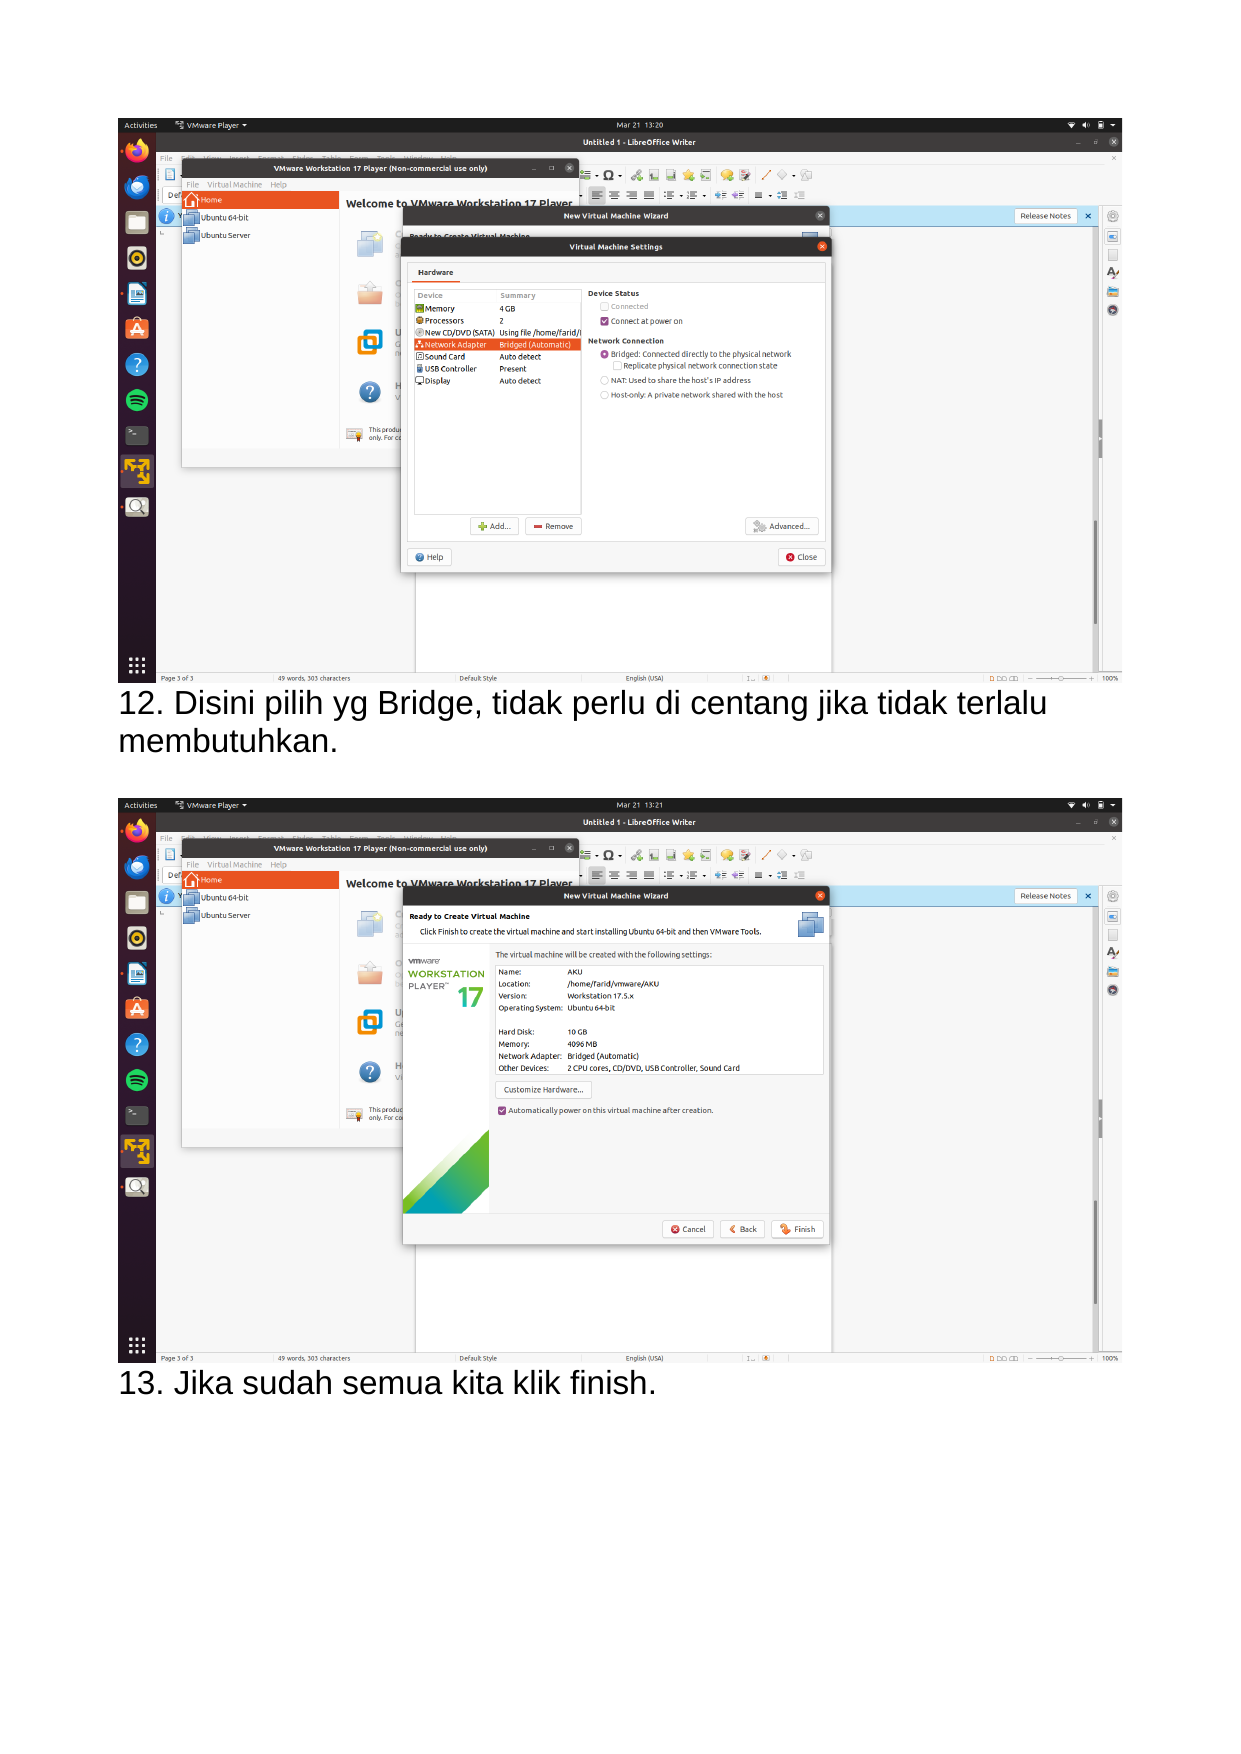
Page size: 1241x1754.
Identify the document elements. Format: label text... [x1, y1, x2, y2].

picture [118, 118, 1123, 683]
text 13. Jika sudah semua kita klik finish. [118, 1363, 1122, 1401]
picture [118, 798, 1123, 1363]
text 12. Disini pilih yg Bridge, tidak perlu di centang jika tidak terlalu membutuhkan. [118, 683, 1122, 760]
